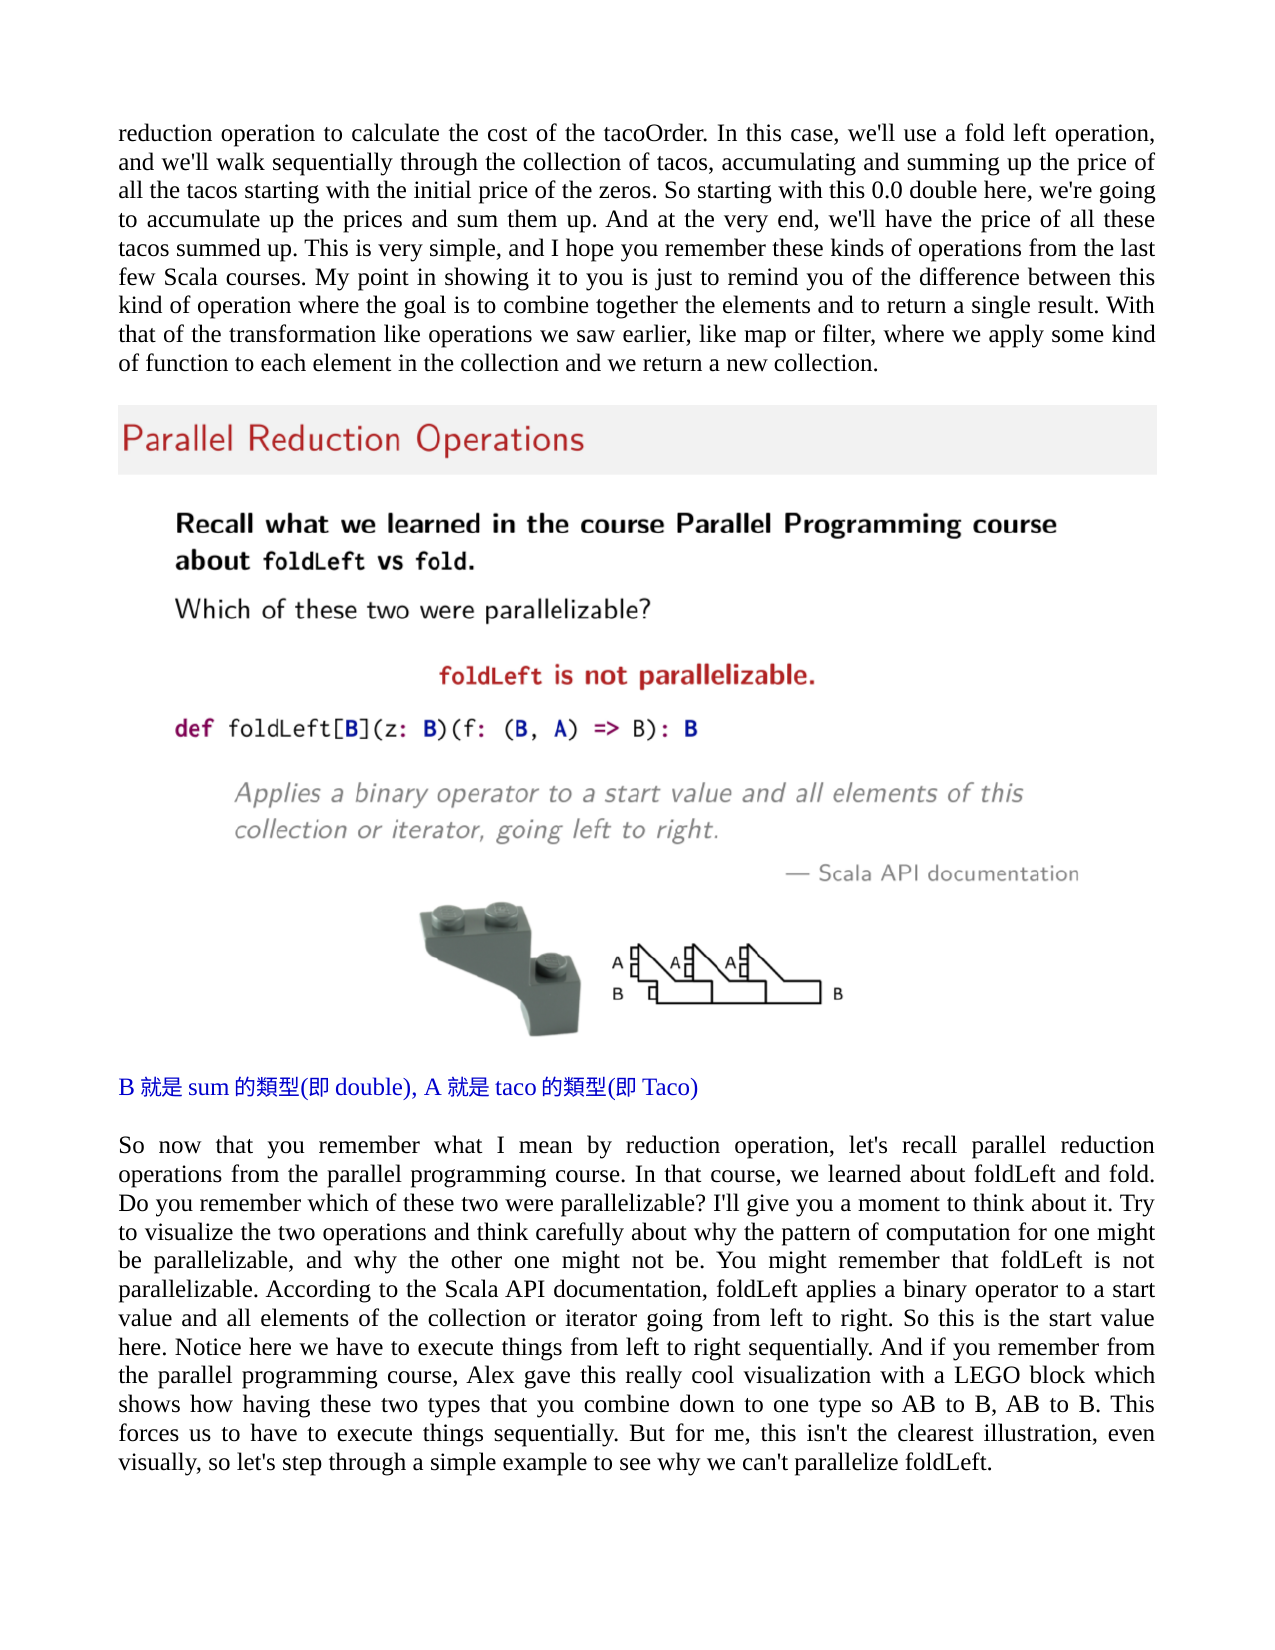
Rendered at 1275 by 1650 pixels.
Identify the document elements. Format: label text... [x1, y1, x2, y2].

picture [118, 405, 1157, 1042]
text B就是sum的類型(即double), A就是taco的類型(即Taco) [118, 1070, 1157, 1102]
text reduction operation to calculate the cost of the tacoOrder. In this case, we'll use a fold left operation, and we'll walk sequentially through the collection of tacos, accumulating and summing up the price of all the tacos starting with the initial price of the zeros. So starting with this 0.0 double here, we're going to accumulate up the prices and sum them up. And at the very end, we'll have the price of all these tacos summed up. This is very simple, and I hope you remember these kinds of operations from the last few Scala courses. My point in showing it to you is just to remind you of the difference between this kind of operation where the goal is to combine together the elements and to return a single result. With that of the transformation like operations we saw earlier, like map or filter, where we apply some kind of function to each element in the collection and we return a new collection. [118, 118, 1157, 377]
text So now that you remember what I mean by reduction operation, let's recall parallel reduction operations from the parallel programming course. In that course, we learned about foldLeft and fold. Do you remember which of these two were parallelizable? I'll give you a moment to think about it. Try to visualize the two operations and think carefully about why the pattern of computation for one might be parallelizable, and why the other one might not be. You might remember that foldLeft is not parallelizable. According to the Scala API documentation, foldLeft applies a binary operator to a start value and all elements of the collection or iterator going from left to right. So this is the start value here. Notice here we have to execute things from left to right sequentially. And if you remember from the parallel programming course, Alex gave this really cool visualization with a LEGO block which shows how having these two types that you combine down to one type so AB to B, AB to B. This forces us to have to execute things sequentially. But for me, this isn't the clearest illustration, even visually, so let's step through a simple example to see why we can't parallelize foldLeft. [118, 1131, 1157, 1476]
